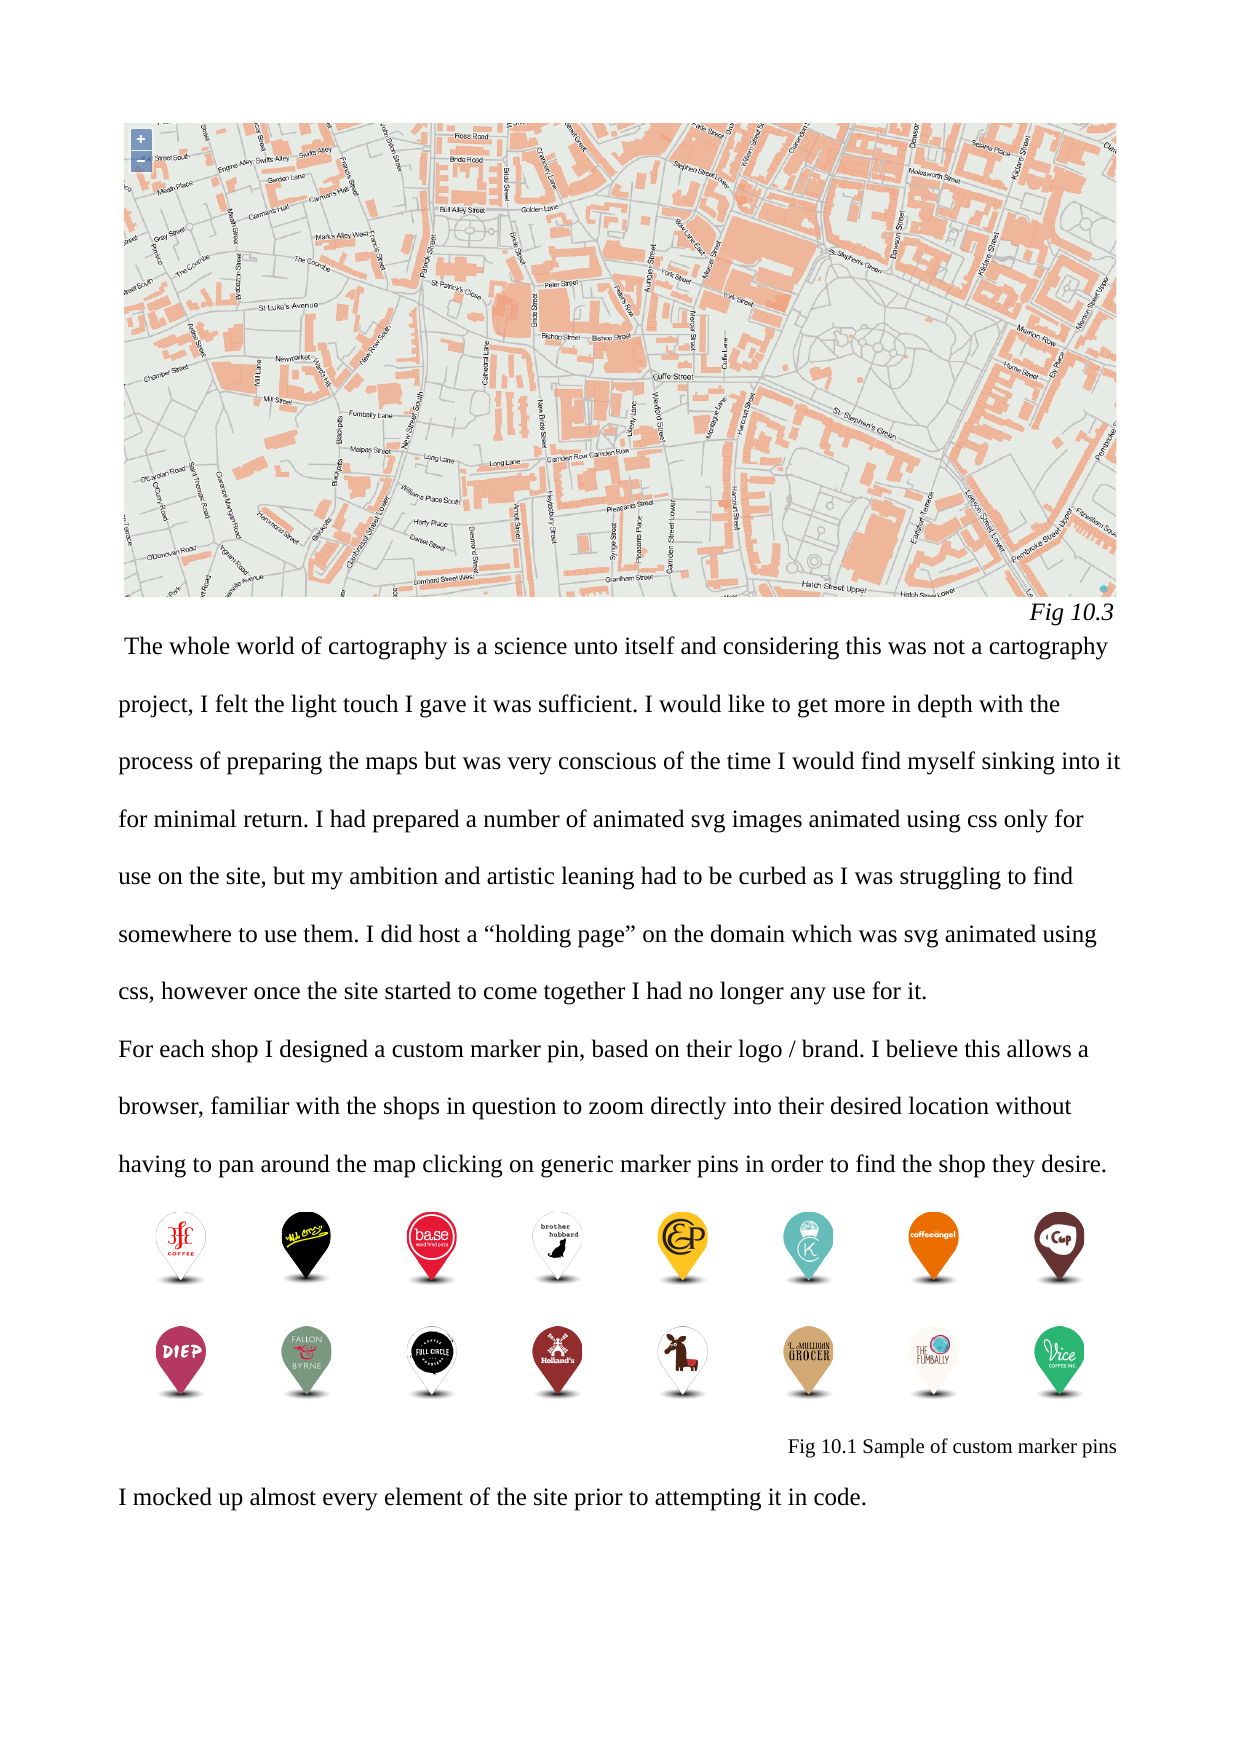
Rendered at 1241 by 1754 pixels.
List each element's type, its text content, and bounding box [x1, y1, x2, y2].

text For each shop I designed a custom marker pin, based on their logo / brand. I believe this allows a browser, familiar with the shops in question to zoom directly into their desired location without having to pan around the map clicking on generic marker pins in order to find the shop they desire. [118, 1034, 1122, 1177]
table_header Fig 10.3 [118, 118, 1122, 631]
table_cell [871, 1320, 996, 1399]
table_cell [996, 1320, 1122, 1399]
table_cell [369, 1320, 494, 1434]
picture [657, 1326, 708, 1400]
picture [155, 1212, 206, 1286]
table_header [369, 1206, 494, 1320]
picture [908, 1212, 959, 1286]
picture [657, 1212, 708, 1286]
text The whole world of cartography is a science unto itself and considering this was not a cartography project, I felt the light touch I gave it was sufficient. I would like to get more in depth with the process of preparing the maps but was very conscious of the time I would find myself sinking into it for minimal return. I had prepared a number of animated svg images animated using css only for use on the site, but my ambition and artistic leaning had to be curbed as I was struggling to find somewhere to use them. I did host a “holding page” on the domain which was svg animated using css, however once the site started to come together I had no longer any use for it. [118, 631, 1122, 1005]
table_header [746, 1206, 871, 1320]
table_header [118, 1206, 243, 1320]
picture [155, 1326, 206, 1400]
table_header [244, 1284, 369, 1320]
table_cell [244, 1400, 369, 1434]
picture [1034, 1326, 1085, 1400]
table_cell [118, 1320, 243, 1399]
table_cell [871, 1400, 996, 1434]
picture [783, 1326, 834, 1400]
picture [908, 1326, 959, 1400]
table_cell [620, 1320, 746, 1434]
picture [783, 1212, 834, 1286]
table_header [495, 1206, 620, 1320]
table_header [620, 1206, 746, 1320]
table_header [244, 1206, 369, 1283]
table_header [996, 1206, 1122, 1320]
table_cell [746, 1400, 871, 1434]
table_cell [118, 1400, 243, 1434]
picture [406, 1326, 457, 1400]
picture [532, 1212, 583, 1285]
table_cell [495, 1400, 620, 1434]
text I mocked up almost every element of the site prior to attempting it in code. [118, 1482, 1122, 1511]
picture [532, 1326, 583, 1400]
picture [1034, 1212, 1085, 1286]
picture [281, 1212, 331, 1284]
picture [281, 1326, 332, 1400]
picture [123, 123, 1117, 597]
table_cell [244, 1320, 369, 1399]
picture [406, 1212, 457, 1286]
text Fig 10.1 Sample of custom marker pins [118, 1434, 1122, 1458]
table_cell [746, 1320, 871, 1399]
table_cell [996, 1400, 1122, 1434]
table_cell [495, 1320, 620, 1399]
table_header [871, 1206, 996, 1320]
